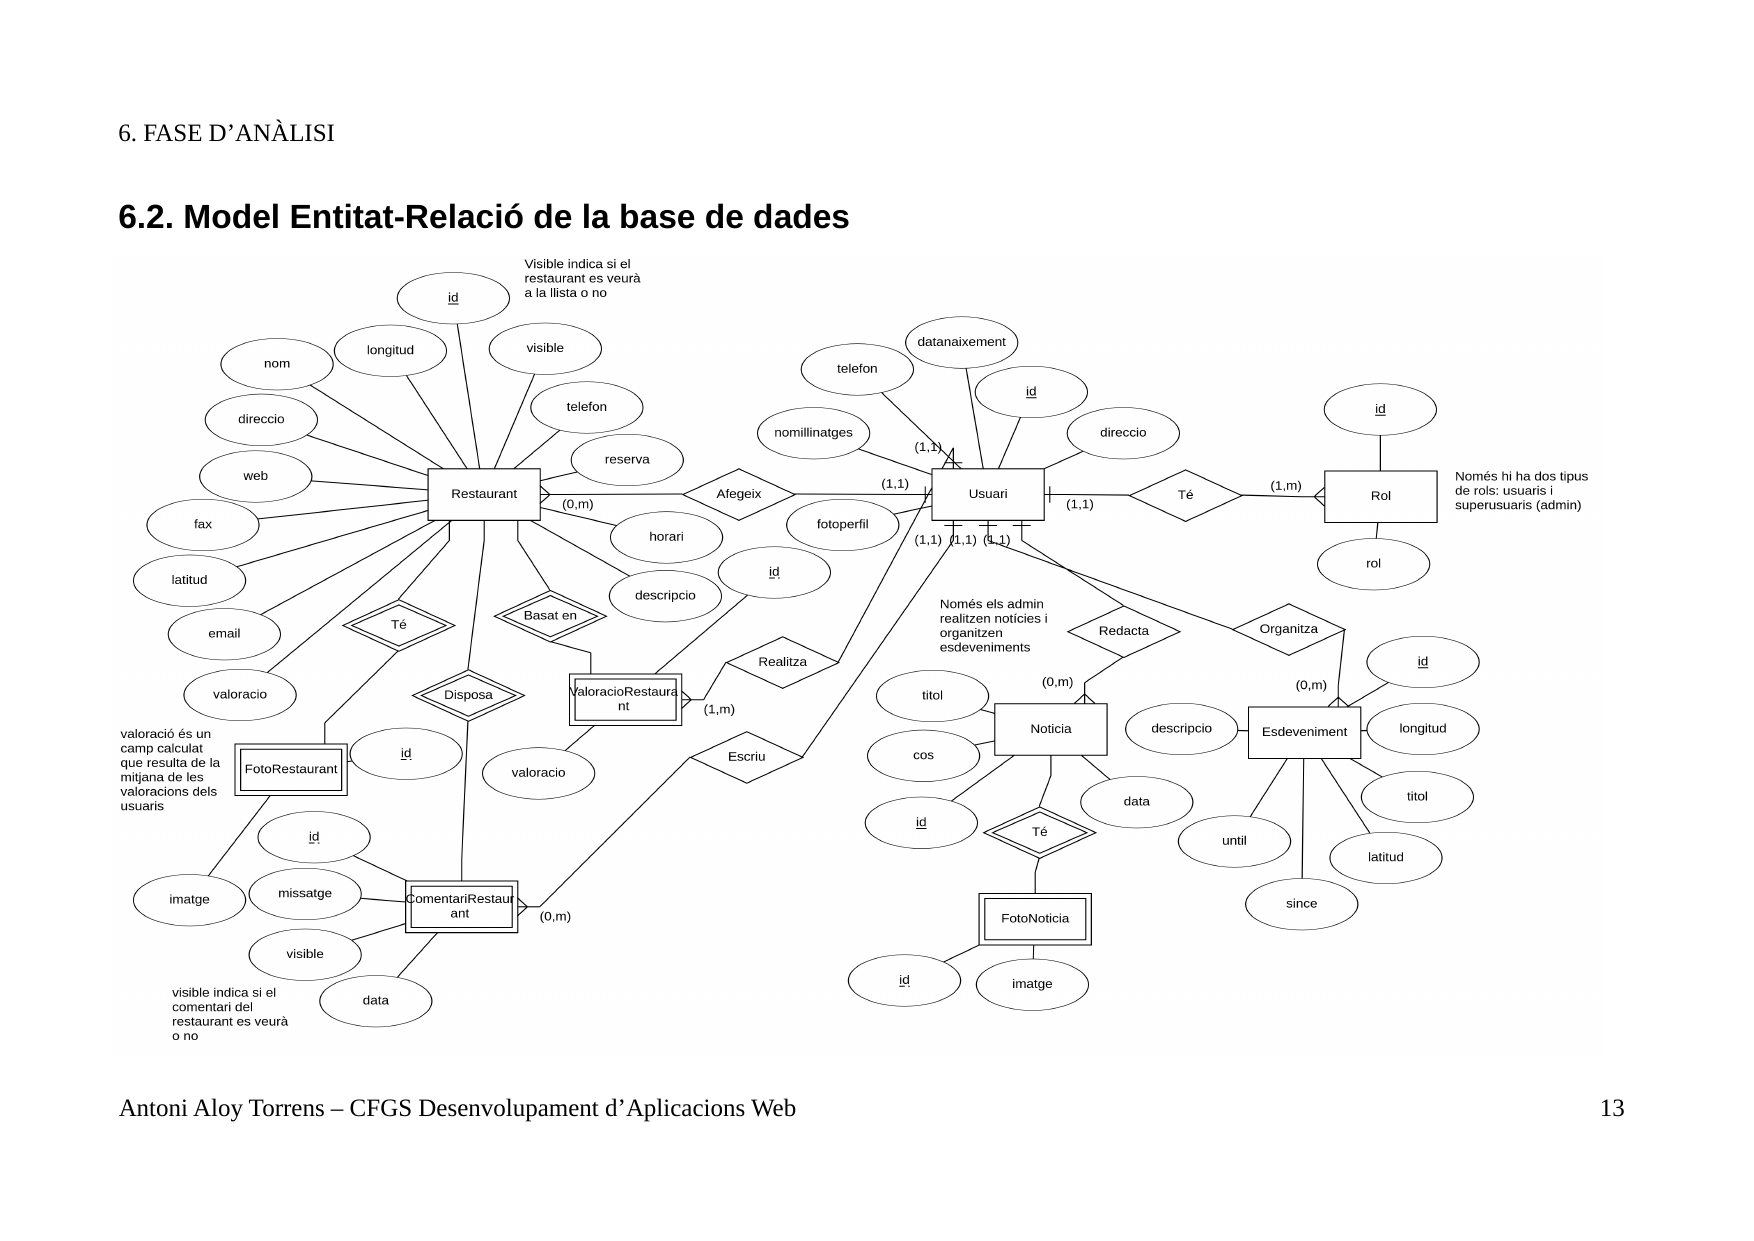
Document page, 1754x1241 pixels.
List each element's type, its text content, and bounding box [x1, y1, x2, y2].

subtitle 6.2. Model Entitat-Relació de la base de dades [118, 197, 1636, 236]
picture [110, 251, 1605, 1059]
